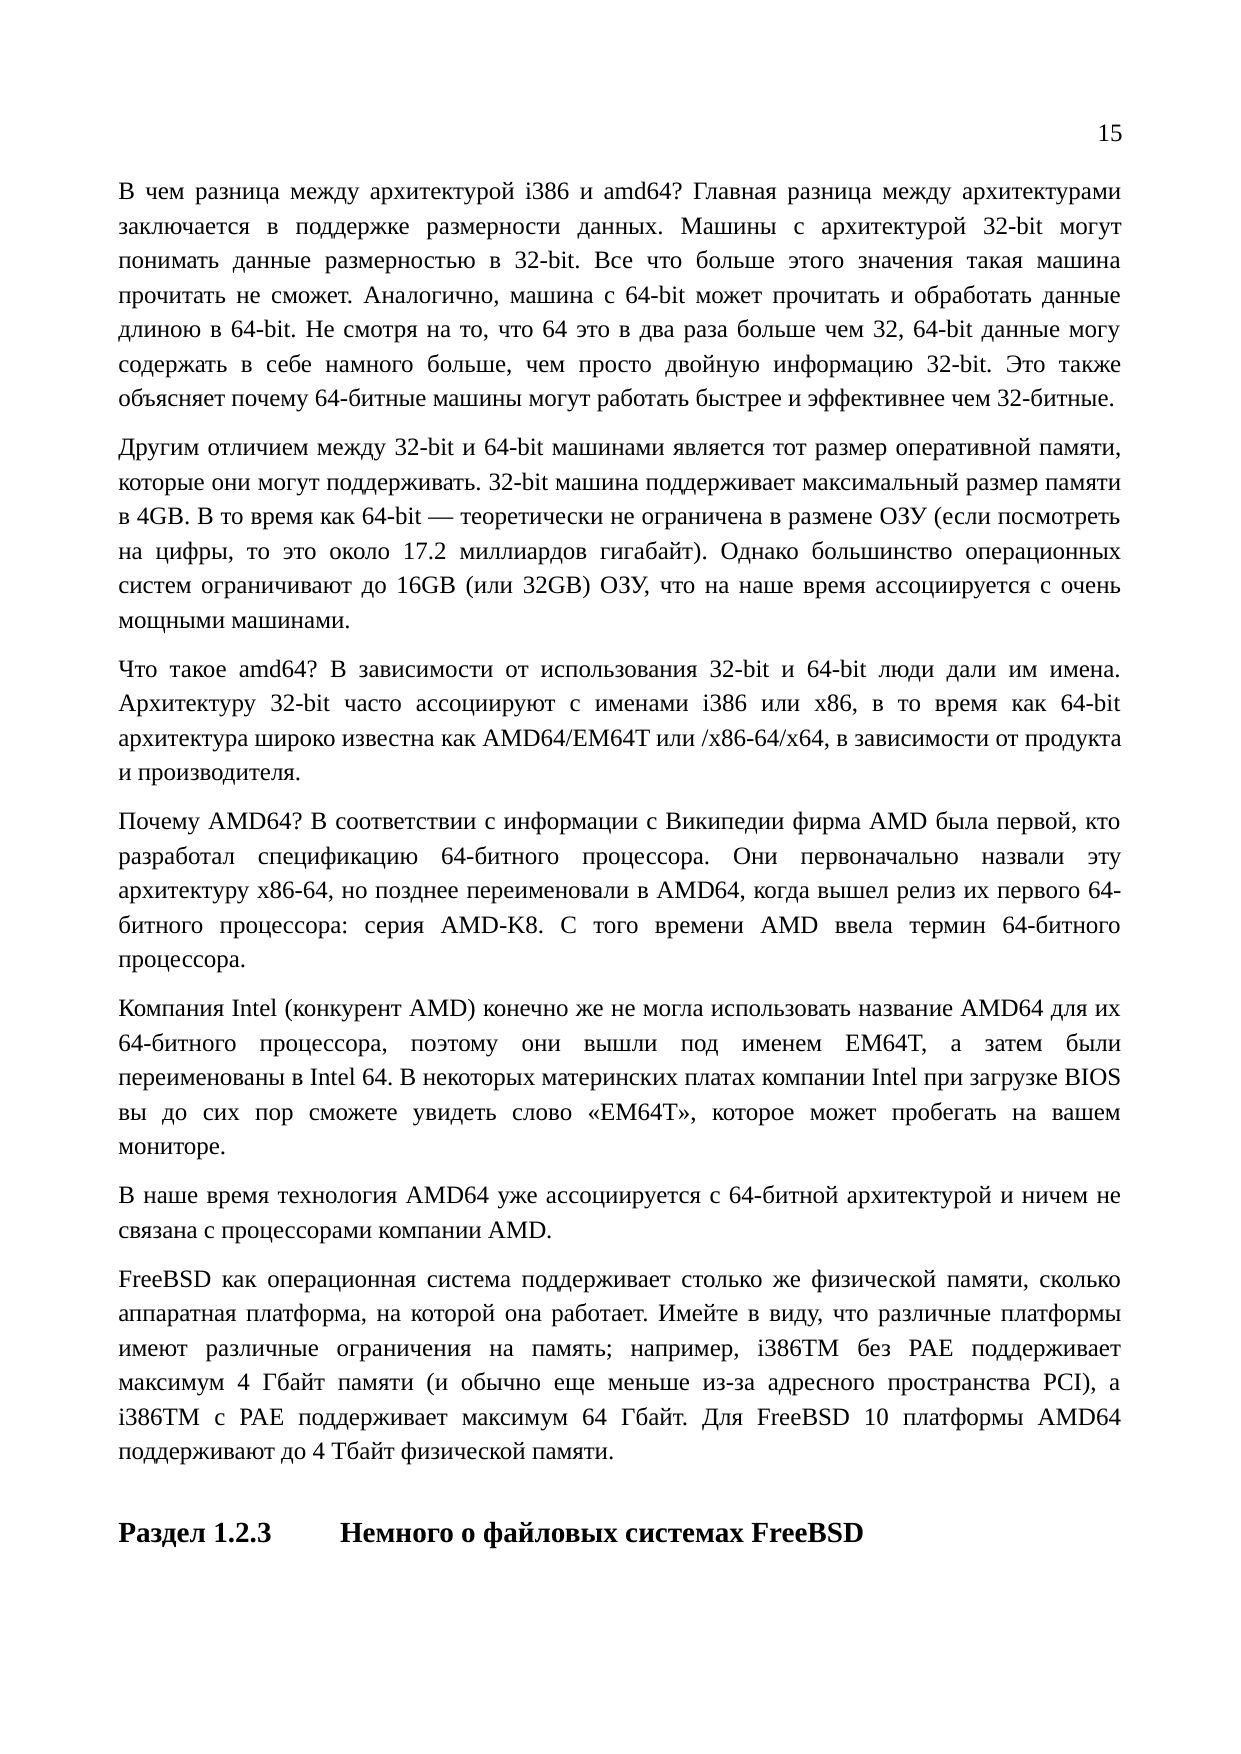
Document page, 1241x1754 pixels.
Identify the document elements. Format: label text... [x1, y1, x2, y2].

text Компания Intel (конкурент AMD) конечно же не могла использовать название AMD64 для их 64-битного процессора, поэтому они вышли под именем EM64T, а затем были переименованы в Intel 64. В некоторых материнских платах компании Intel при загрузке BIOS вы до сих пор сможете увидеть слово «EM64T», которое может пробегать на вашем мониторе. [118, 993, 1122, 1160]
text FreeBSD как операционная система поддерживает столько же физической памяти, сколько аппаратная платформа, на которой она работает. Имейте в виду, что различные платформы имеют различные ограничения на память; например, i386TM без PAE поддерживает максимум 4 Гбайт памяти (и обычно еще меньше из-за адресного пространства PCI), а i386TM с PAE поддерживает максимум 64 Гбайт. Для FreeBSD 10 платформы AMD64 поддерживают до 4 Тбайт физической памяти. [118, 1264, 1122, 1465]
text В наше время технология AMD64 уже ассоциируется с 64-битной архитектурой и ничем не связана с процессорами компании AMD. [118, 1180, 1122, 1243]
text Другим отличием между 32-bit и 64-bit машинами является тот размер оперативной памяти, которые они могут поддерживать. 32-bit машина поддерживает максимальный размер памяти в 4GB. В то время как 64-bit — теоретически не ограничена в размене ОЗУ (если посмотреть на цифры, то это около 17.2 миллиардов гигабайт). Однако большинство операционных систем ограничивают до 16GB (или 32GB) ОЗУ, что на наше время ассоциируется с очень мощными машинами. [118, 432, 1122, 633]
subtitle Немного о файловых системах FreeBSD [118, 1515, 1122, 1548]
text В чем разница между архитектурой i386 и amd64? Главная разница между архитектурами заключается в поддержке размерности данных. Машины с архитектурой 32-bit могут понимать данные размерностью в 32-bit. Все что больше этого значения такая машина прочитать не сможет. Аналогично, машина с 64-bit может прочитать и обработать данные длиною в 64-bit. Не смотря на то, что 64 это в два раза больше чем 32, 64-bit данные могу содержать в себе намного больше, чем просто двойную информацию 32-bit. Это также объясняет почему 64-битные машины могут работать быстрее и эффективнее чем 32-битные. [118, 176, 1122, 412]
text Почему AMD64? В соответствии с информации с Википедии фирма AMD была первой, кто разработал спецификацию 64-битного процессора. Они первоначально назвали эту архитектуру x86-64, но позднее переименовали в AMD64, когда вышел релиз их первого 64-битного процессора: серия AMD-K8. С того времени AMD ввела термин 64-битного процессора. [118, 806, 1122, 973]
text Что такое amd64? В зависимости от использования 32-bit и 64-bit люди дали им имена. Архитектуру 32-bit часто ассоциируют с именами i386 или x86, в то время как 64-bit архитектура широко известна как AMD64/EM64T или /x86-64/x64, в зависимости от продукта и производителя. [118, 654, 1122, 786]
